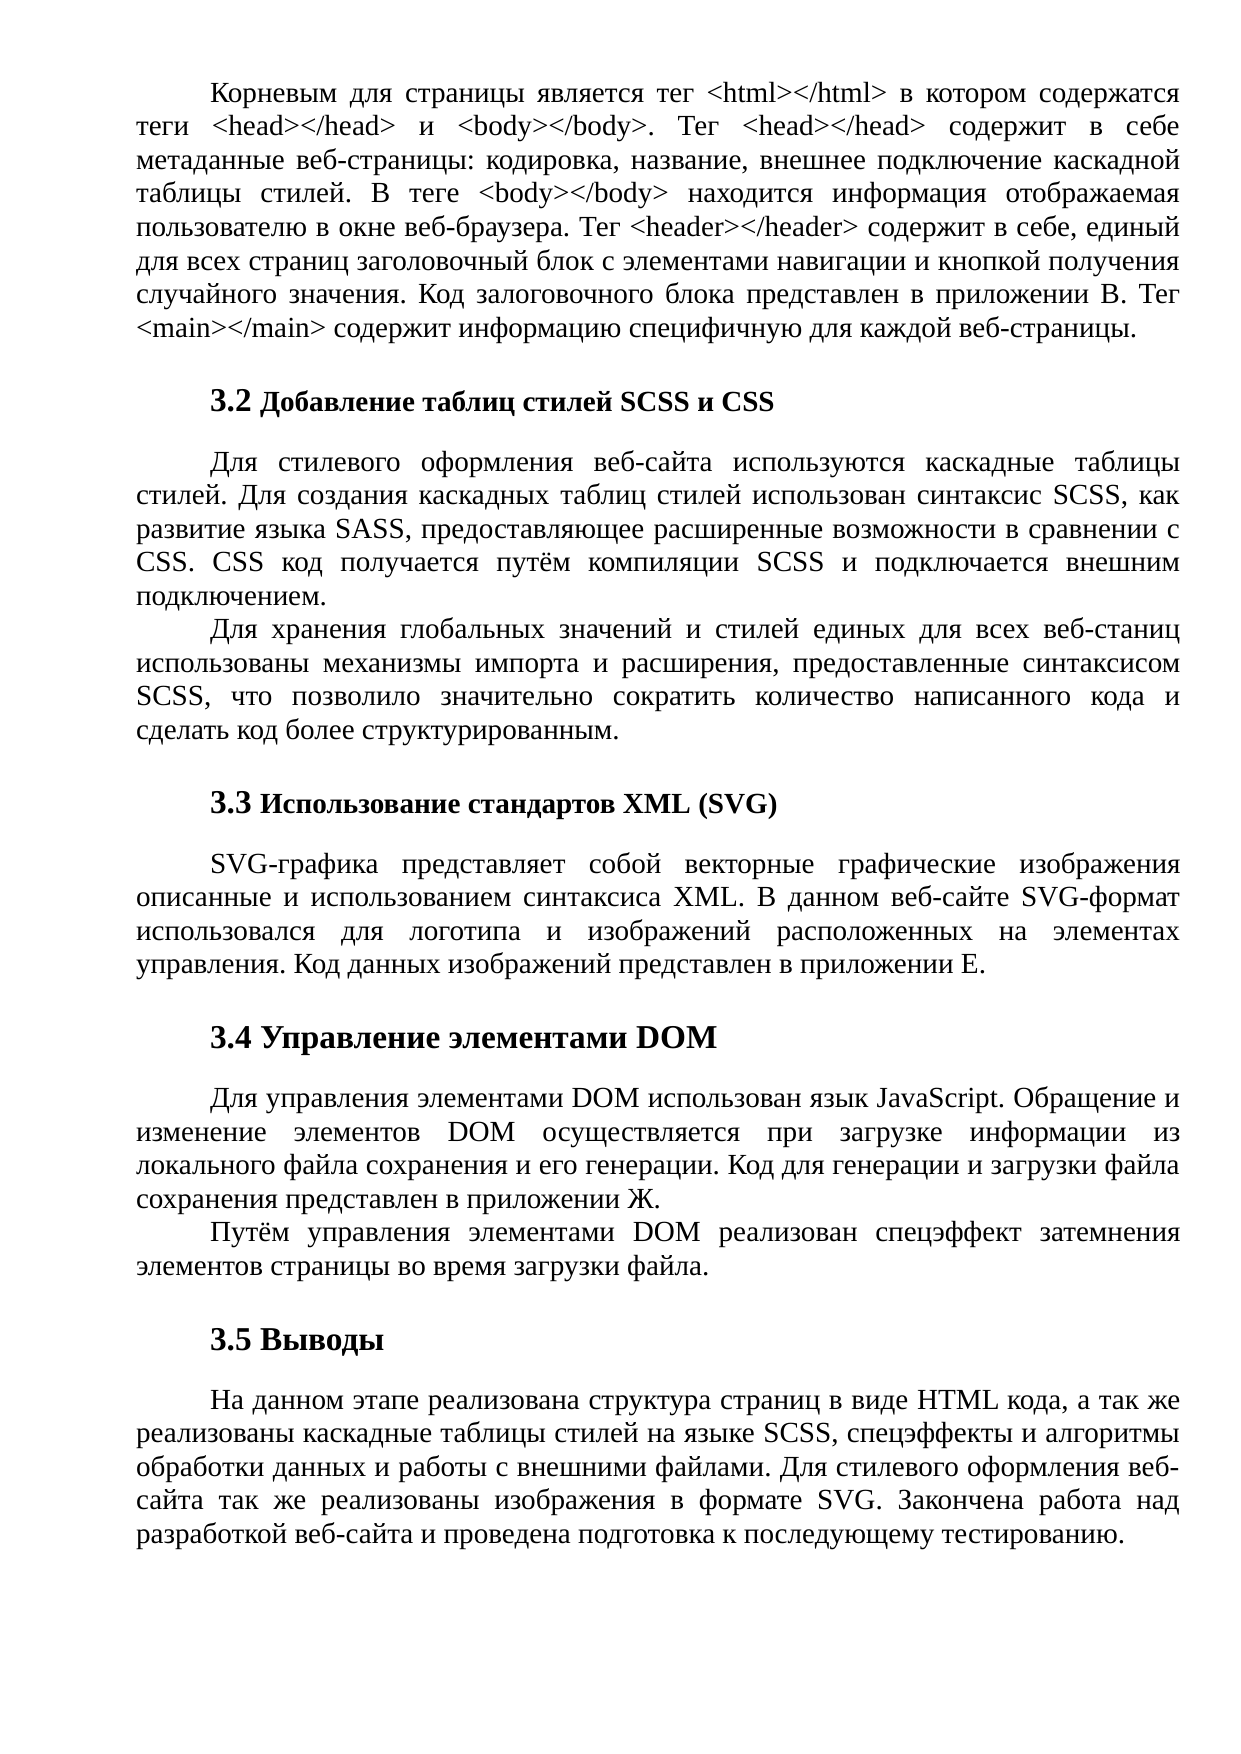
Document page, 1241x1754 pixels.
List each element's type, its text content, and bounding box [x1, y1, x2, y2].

text SVG-графика представляет собой векторные графические изображения описанные и использованием синтаксиса XML. В данном веб-сайте SVG-формат использовался для логотипа и изображений расположенных на элементах управления. Код данных изображений представлен в приложении Е. [136, 846, 1181, 980]
subtitle 3.5 Выводы [136, 1319, 1181, 1357]
text Путём управления элементами DOM реализован спецэффект затемнения элементов страницы во время загрузки файла. [136, 1214, 1181, 1282]
text Для хранения глобальных значений и стилей единых для всех веб-станиц использованы механизмы импорта и расширения, предоставленные синтаксисом SCSS, что позволило значительно сократить количество написанного кода и сделать код более структурированным. [136, 611, 1181, 746]
text Для стилевого оформления веб-сайта используются каскадные таблицы стилей. Для создания каскадных таблиц стилей использован синтаксис SCSS, как развитие языка SASS, предоставляющее расширенные возможности в сравнении с CSS. CSS код получается путём компиляции SCSS и подключается внешним подключением. [136, 444, 1181, 611]
subtitle 3.3 Использование стандартов XML (SVG) [136, 783, 1181, 821]
text На данном этапе реализована структура страниц в виде HTML кода, а так же реализованы каскадные таблицы стилей на языке SCSS, спецэффекты и алгоритмы обработки данных и работы с внешними файлами. Для стилевого оформления веб-сайта так же реализованы изображения в формате SVG. Закончена работа над разработкой веб-сайта и проведена подготовка к последующему тестированию. [136, 1382, 1181, 1549]
text Для управления элементами DOM использован язык JavaScript. Обращение и изменение элементов DOM осуществляется при загрузке информации из локального файла сохранения и его генерации. Код для генерации и загрузки файла сохранения представлен в приложении Ж. [136, 1080, 1181, 1214]
text Корневым для страницы является тег <html></html> в котором содержатся теги <head></head> и <body></body>. Тег <head></head> содержит в себе метаданные веб-страницы: кодировка, название, внешнее подключение каскадной таблицы стилей. В теге <body></body> находится информация отображаемая пользователю в окне веб-браузера. Тег <header></header> содержит в себе, единый для всех страниц заголовочный блок с элементами навигации и кнопкой получения случайного значения. Код залоговочного блока представлен в приложении В. Тег <main></main> содержит информацию специфичную для каждой веб-страницы. [136, 75, 1181, 343]
subtitle 3.4 Управление элементами DOM [136, 1017, 1181, 1056]
subtitle 3.2 Добавление таблиц стилей SCSS и CSS [136, 381, 1181, 419]
